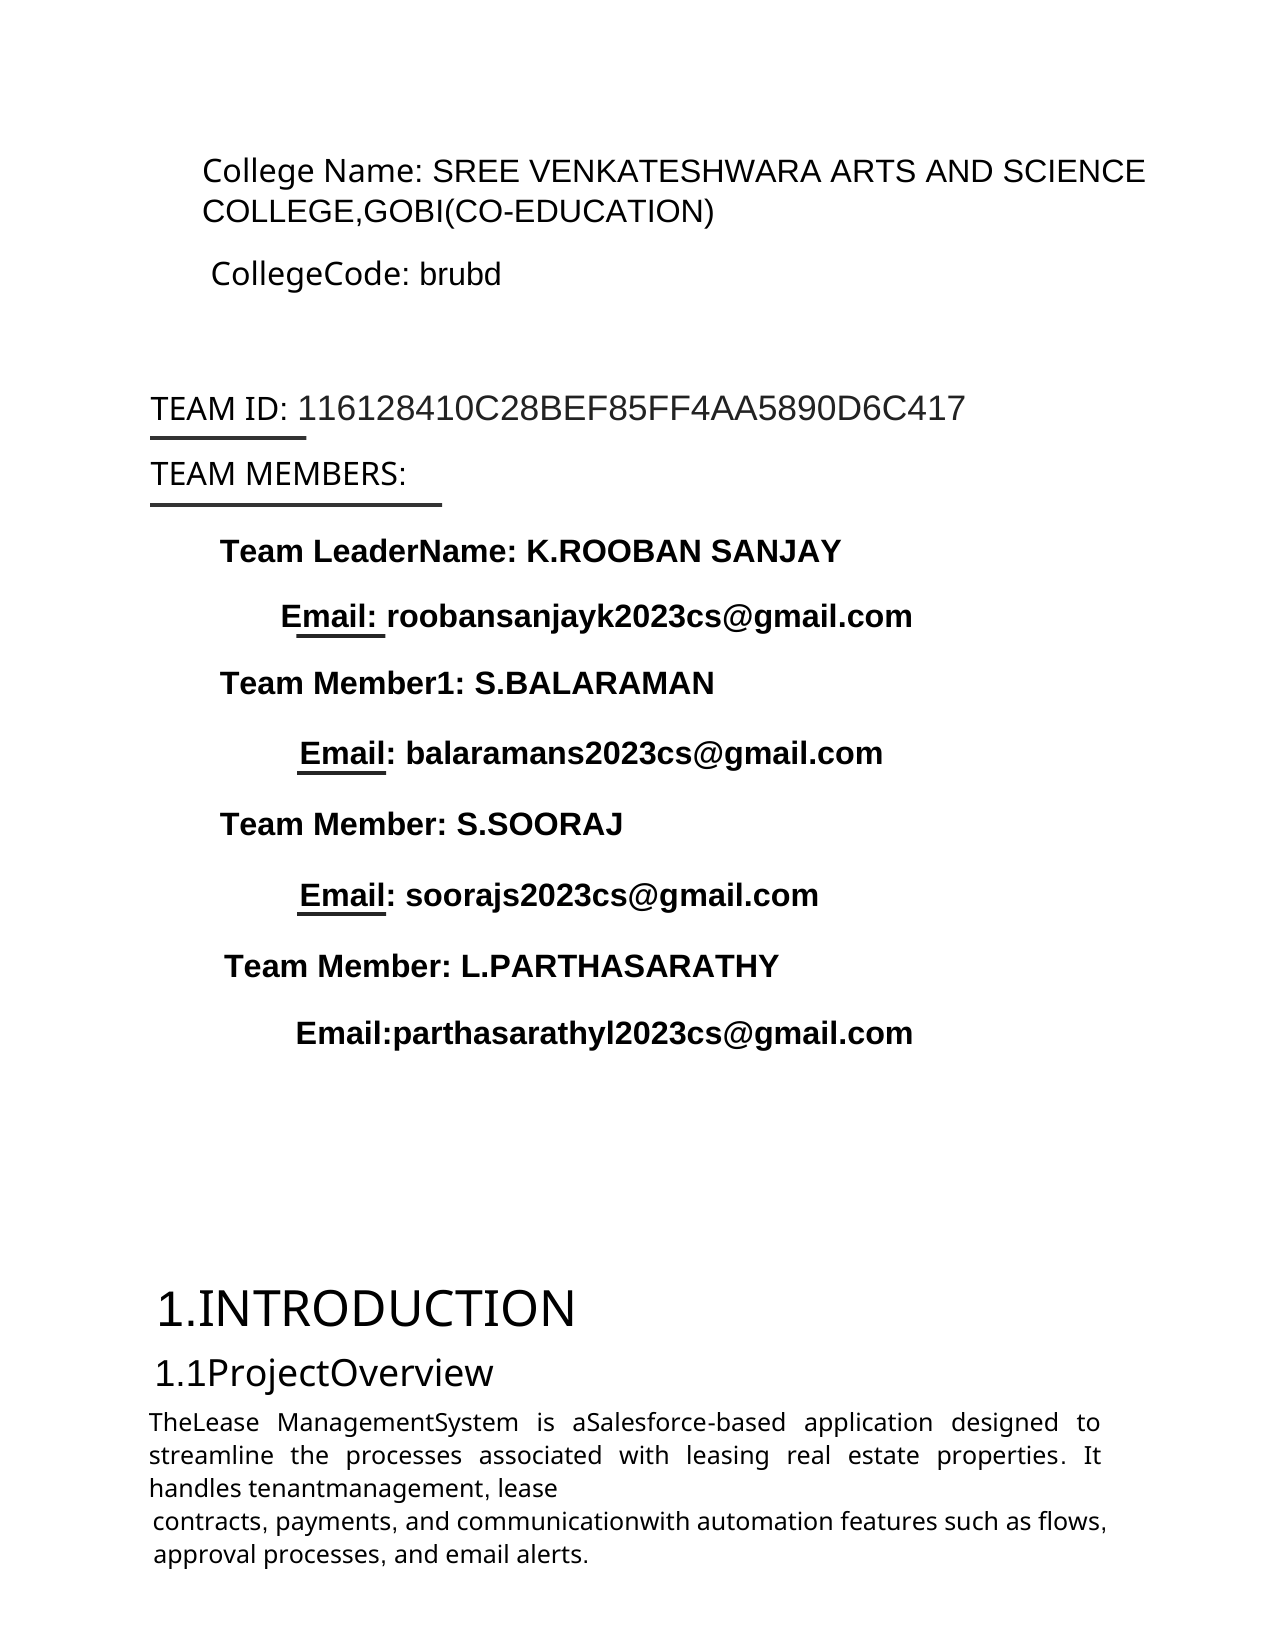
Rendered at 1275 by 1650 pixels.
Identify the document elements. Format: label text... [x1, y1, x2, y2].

text 1.INTRODUCTION [156, 1273, 1266, 1341]
text Team LeaderName: K.ROOBAN SANJAY [219, 532, 1266, 569]
text Team Member: S.SOORAJ [219, 805, 1266, 842]
text contracts, payments, and communicationwith automation features such as flows, approval processes, and email alerts. [152, 1504, 1210, 1571]
text Team Member: L.PARTHASARATHY [224, 947, 1266, 984]
text Email:parthasarathyl2023cs@gmail.com [224, 1014, 1266, 1052]
text 1.1ProjectOverview [154, 1346, 1266, 1397]
text CollegeCode: brubd [210, 251, 1266, 295]
text TEAM MEMBERS: [150, 451, 1266, 495]
text Email: balaramans2023cs@gmail.com [299, 734, 1266, 772]
text TEAM ID: 116128410C28BEF85FF4AA5890D6C417 [150, 386, 1266, 430]
text Email: soorajs2023cs@gmail.com [299, 876, 1266, 913]
text College Name: SREE VENKATESHWARA ARTS AND SCIENCE COLLEGE,GOBI(CO-EDUCATION) [202, 148, 1266, 229]
text Email: roobansanjayk2023cs@gmail.com [280, 598, 1266, 635]
text TheLease ManagementSystem is aSalesforce-based application designed to streamline the processes associated with leasing real estate properties. It handles tenantmanagement, lease [149, 1405, 1101, 1504]
text Team Member1: S.BALARAMAN [219, 664, 1266, 701]
